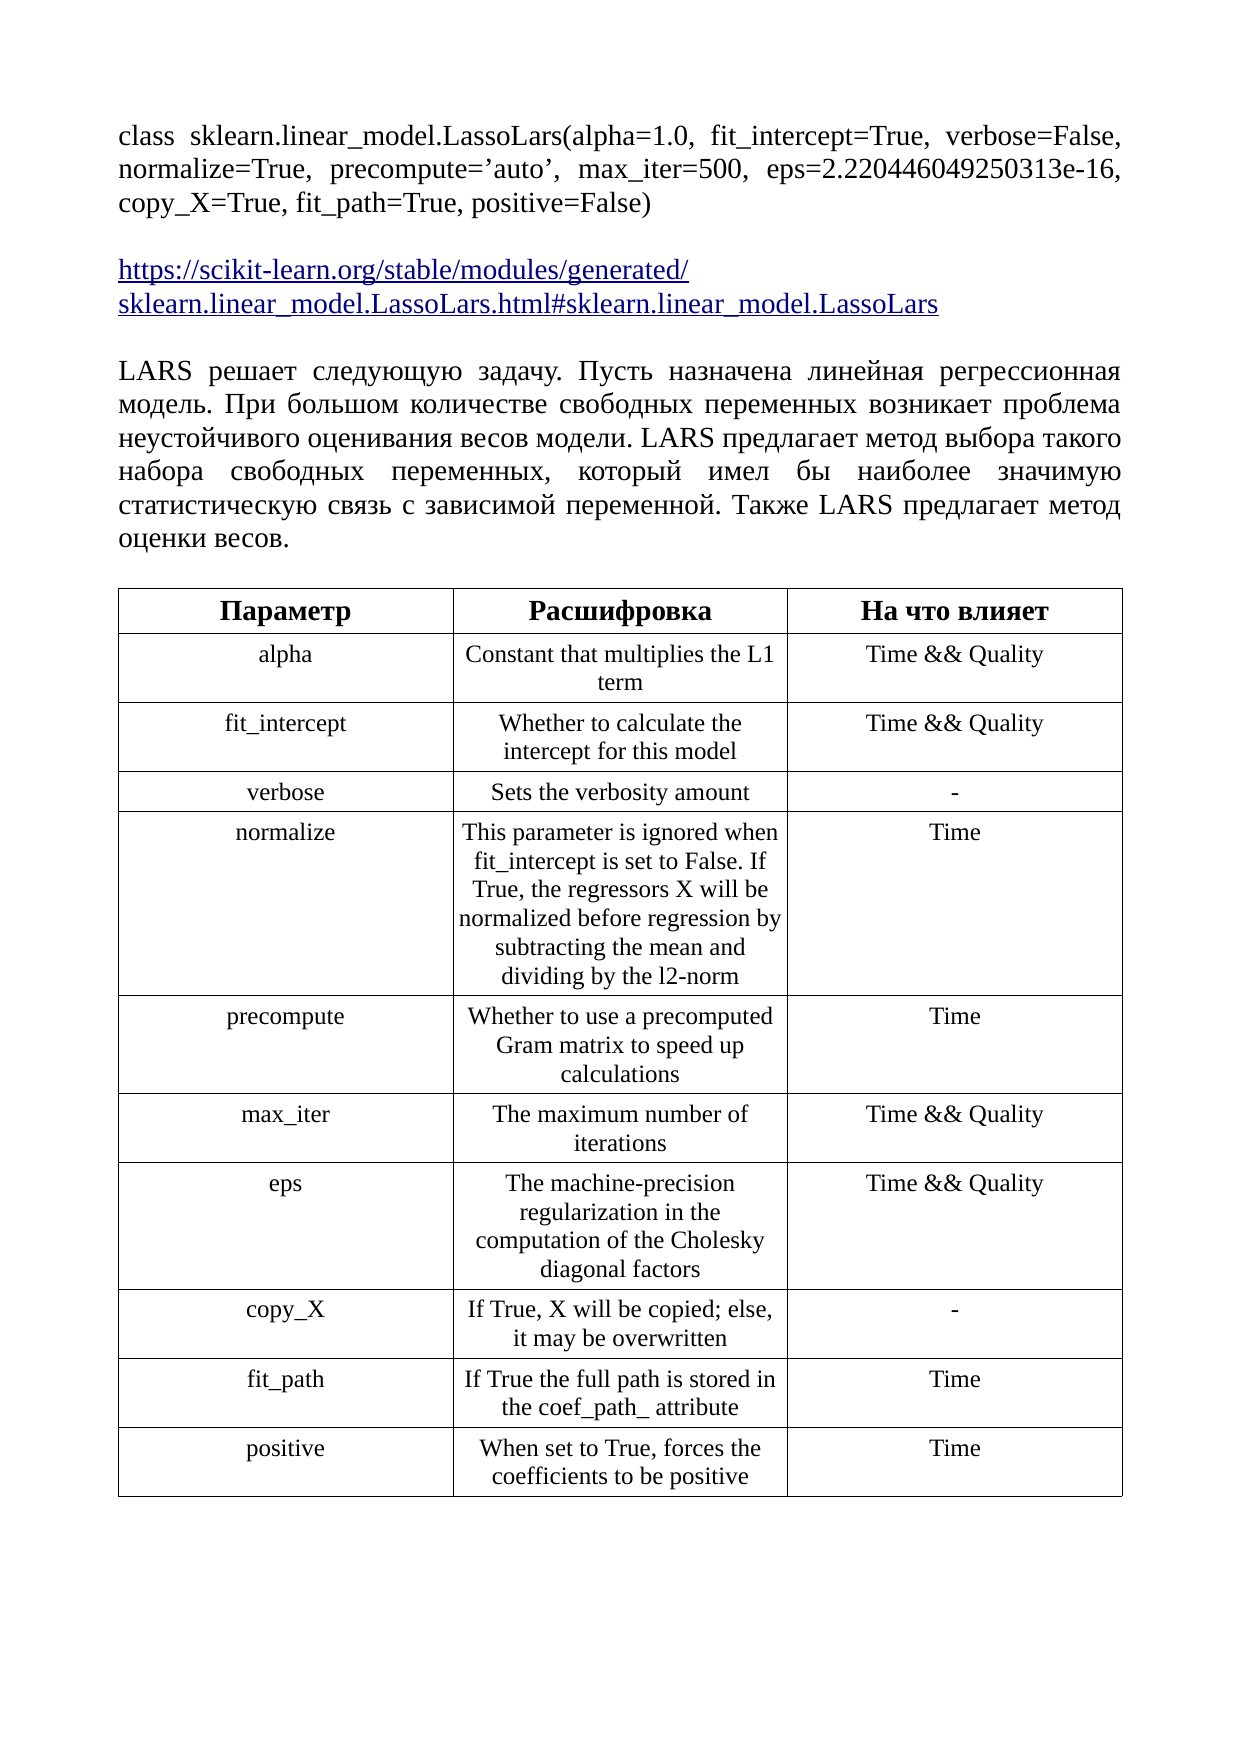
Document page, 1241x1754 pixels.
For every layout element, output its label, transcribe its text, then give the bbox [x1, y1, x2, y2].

table_cell Time && Quality [788, 703, 1122, 771]
table_cell max_iter [119, 1094, 453, 1162]
table_cell alpha [119, 634, 453, 702]
table_cell precompute [119, 996, 453, 1093]
text class sklearn.linear_model.LassoLars(alpha=1.0, fit_intercept=True, verbose=False, normalize=True, precompute=’auto’, max_iter=500, eps=2.220446049250313e-16, copy_X=True, fit_path=True, positive=False) [118, 118, 1122, 219]
table_cell Whether to use a precomputed Gram matrix to speed up calculations [454, 996, 787, 1093]
table_cell - [788, 772, 1122, 811]
text https://scikit-learn.org/stable/modules/generated/sklearn.linear_model.LassoLars.html#sklearn.linear_model.LassoLars [118, 252, 1122, 319]
table_cell When set to True, forces the coefficients to be positive [454, 1428, 787, 1496]
table_cell normalize [119, 812, 453, 995]
table_cell copy_X [119, 1290, 453, 1358]
table_cell Time && Quality [788, 1094, 1122, 1162]
table_cell fit_path [119, 1359, 453, 1427]
table_header Расшифровка [454, 589, 787, 633]
table_cell eps [119, 1163, 453, 1289]
table_cell Time && Quality [788, 634, 1122, 702]
table_cell The maximum number of iterations [454, 1094, 787, 1162]
table_cell This parameter is ignored when fit_intercept is set to False. If True, the regressors X will be normalized before regression by subtracting the mean and dividing by the l2-norm [454, 812, 787, 995]
table_cell Time [788, 812, 1122, 995]
table_cell verbose [119, 772, 453, 811]
table_header На что влияет [788, 589, 1122, 633]
table_cell Whether to calculate the intercept for this model [454, 703, 787, 771]
table_cell Sets the verbosity amount [454, 772, 787, 811]
table_cell - [788, 1290, 1122, 1358]
table_cell fit_intercept [119, 703, 453, 771]
table_cell Time [788, 996, 1122, 1093]
table_cell If True, X will be copied; else, it may be overwritten [454, 1290, 787, 1358]
table_cell The machine-precision regularization in the computation of the Cholesky diagonal factors [454, 1163, 787, 1289]
text LARS решает следующую задачу. Пусть назначена линейная регрессионная модель. При большом количестве свободных переменных возникает проблема неустойчивого оценивания весов модели. LARS предлагает метод выбора такого набора свободных переменных, который имел бы наиболее значимую статистическую связь с зависимой переменной. Также LARS предлагает метод оценки весов. [118, 353, 1122, 554]
table_cell Time [788, 1428, 1122, 1496]
table_cell Time [788, 1359, 1122, 1427]
table_cell Time && Quality [788, 1163, 1122, 1289]
table_header Параметр [119, 589, 453, 633]
table_cell If True the full path is stored in the coef_path_ attribute [454, 1359, 787, 1427]
table_cell positive [119, 1428, 453, 1496]
table_cell Constant that multiplies the L1 term [454, 634, 787, 702]
